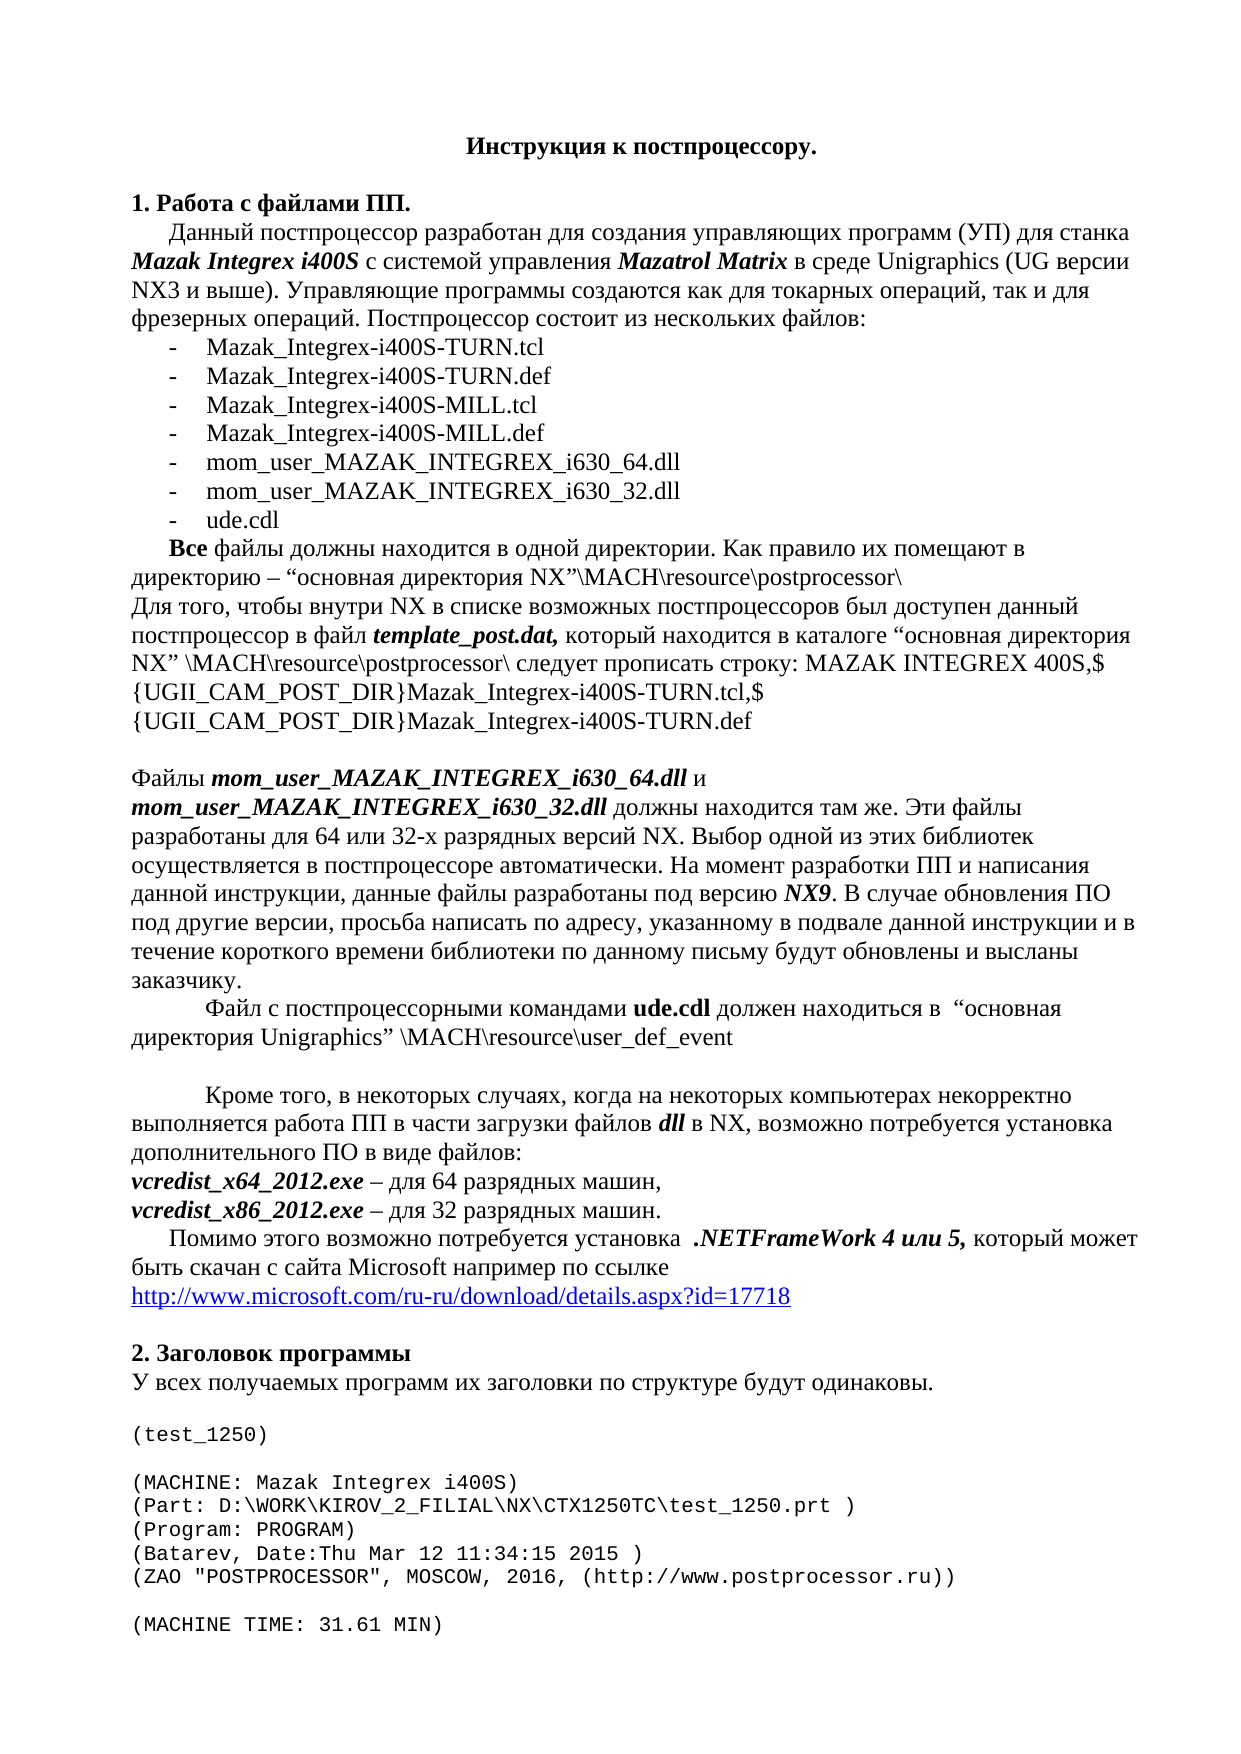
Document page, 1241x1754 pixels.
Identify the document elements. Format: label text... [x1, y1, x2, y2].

text (Part: D:\WORK\KIROV_2_FILIAL\NX\CTX1250TC\test_1250.prt ) [131, 1495, 1152, 1519]
list ude.cdl [169, 505, 1152, 533]
text 1. Работа с файлами ПП. [131, 188, 1152, 217]
text Помимо этого возможно потребуется установка .NETFrameWork 4 или 5, который может быть скачан с сайта Microsoft например по ссылке http://www.microsoft.com/ru-ru/download/details.aspx?id=17718 [131, 1223, 1152, 1310]
text Кроме того, в некоторых случаях, когда на некоторых компьютерах некорректно выполняется работа ПП в части загрузки файлов dll в NX, возможно потребуется установка дополнительного ПО в виде файлов: [131, 1080, 1152, 1166]
text vcredist_x86_2012.exe – для 32 разрядных машин. [131, 1195, 1152, 1223]
text Все файлы должны находится в одной директории. Как правило их помещают в директорию – “основная директория NX”\MACH\resource\postprocessor\ [131, 533, 1152, 591]
list Mazak_Integrex-i400S-MILL.def [169, 418, 1152, 447]
list mom_user_MAZAK_INTEGREX_i630_64.dll [169, 447, 1152, 476]
text Данный постпроцессор разработан для создания управляющих программ (УП) для станка Mazak Integrex i400S с системой управления Mazatrol Matrix в среде Unigraphics (UG версии NX3 и выше). Управляющие программы создаются как для токарных операций, так и для фрезерных операций. Постпроцессор состоит из нескольких файлов: [131, 217, 1152, 332]
list Mazak_Integrex-i400S-TURN.tcl [169, 332, 1152, 361]
list Mazak_Integrex-i400S-MILL.tcl [169, 390, 1152, 418]
title Инструкция к постпроцессору. [131, 131, 1152, 160]
text 2. Заголовок программы [131, 1338, 1152, 1367]
text У всех получаемых программ их заголовки по структуре будут одинаковы. [131, 1367, 1152, 1396]
text Для того, чтобы внутри NX в списке возможных постпроцессоров был доступен данный постпроцессор в файл template_post.dat, который находится в каталоге “основная директория NX” \MACH\resource\postprocessor\ следует прописать строку: MAZAK INTEGREX 400S,${UGII_CAM_POST_DIR}Mazak_Integrex-i400S-TURN.tcl,${UGII_CAM_POST_DIR}Mazak_Integrex-i400S-TURN.def [131, 591, 1152, 735]
text vcredist_x64_2012.exe – для 64 разрядных машин, [131, 1166, 1152, 1195]
list mom_user_MAZAK_INTEGREX_i630_32.dll [169, 476, 1152, 505]
text (ZAO "POSTPROCESSOR", MOSCOW, 2016, (http://www.postprocessor.ru)) [131, 1566, 1152, 1590]
text (test_1250) [131, 1424, 1152, 1448]
text Файл с постпроцессорными командами ude.cdl должен находиться в “основная директория Unigraphics” \MACH\resource\user_def_event [131, 993, 1152, 1051]
text Файлы mom_user_MAZAK_INTEGREX_i630_64.dll и mom_user_MAZAK_INTEGREX_i630_32.dll должны находится там же. Эти файлы разработаны для 64 или 32-х разрядных версий NX. Выбор одной из этих библиотек осуществляется в постпроцессоре автоматически. На момент разработки ПП и написания данной инструкции, данные файлы разработаны под версию NX9. В случае обновления ПО под другие версии, просьба написать по адресу, указанному в подвале данной инструкции и в течение короткого времени библиотеки по данному письму будут обновлены и высланы заказчику. [131, 763, 1152, 993]
list Mazak_Integrex-i400S-TURN.def [169, 361, 1152, 390]
text (MACHINE: Mazak Integrex i400S) [131, 1472, 1152, 1495]
text (Batarev, Date:Thu Mar 12 11:34:15 2015 ) [131, 1543, 1152, 1566]
text (Program: PROGRAM) [131, 1519, 1152, 1543]
text (MACHINE TIME: 31.61 MIN) [131, 1613, 1152, 1637]
